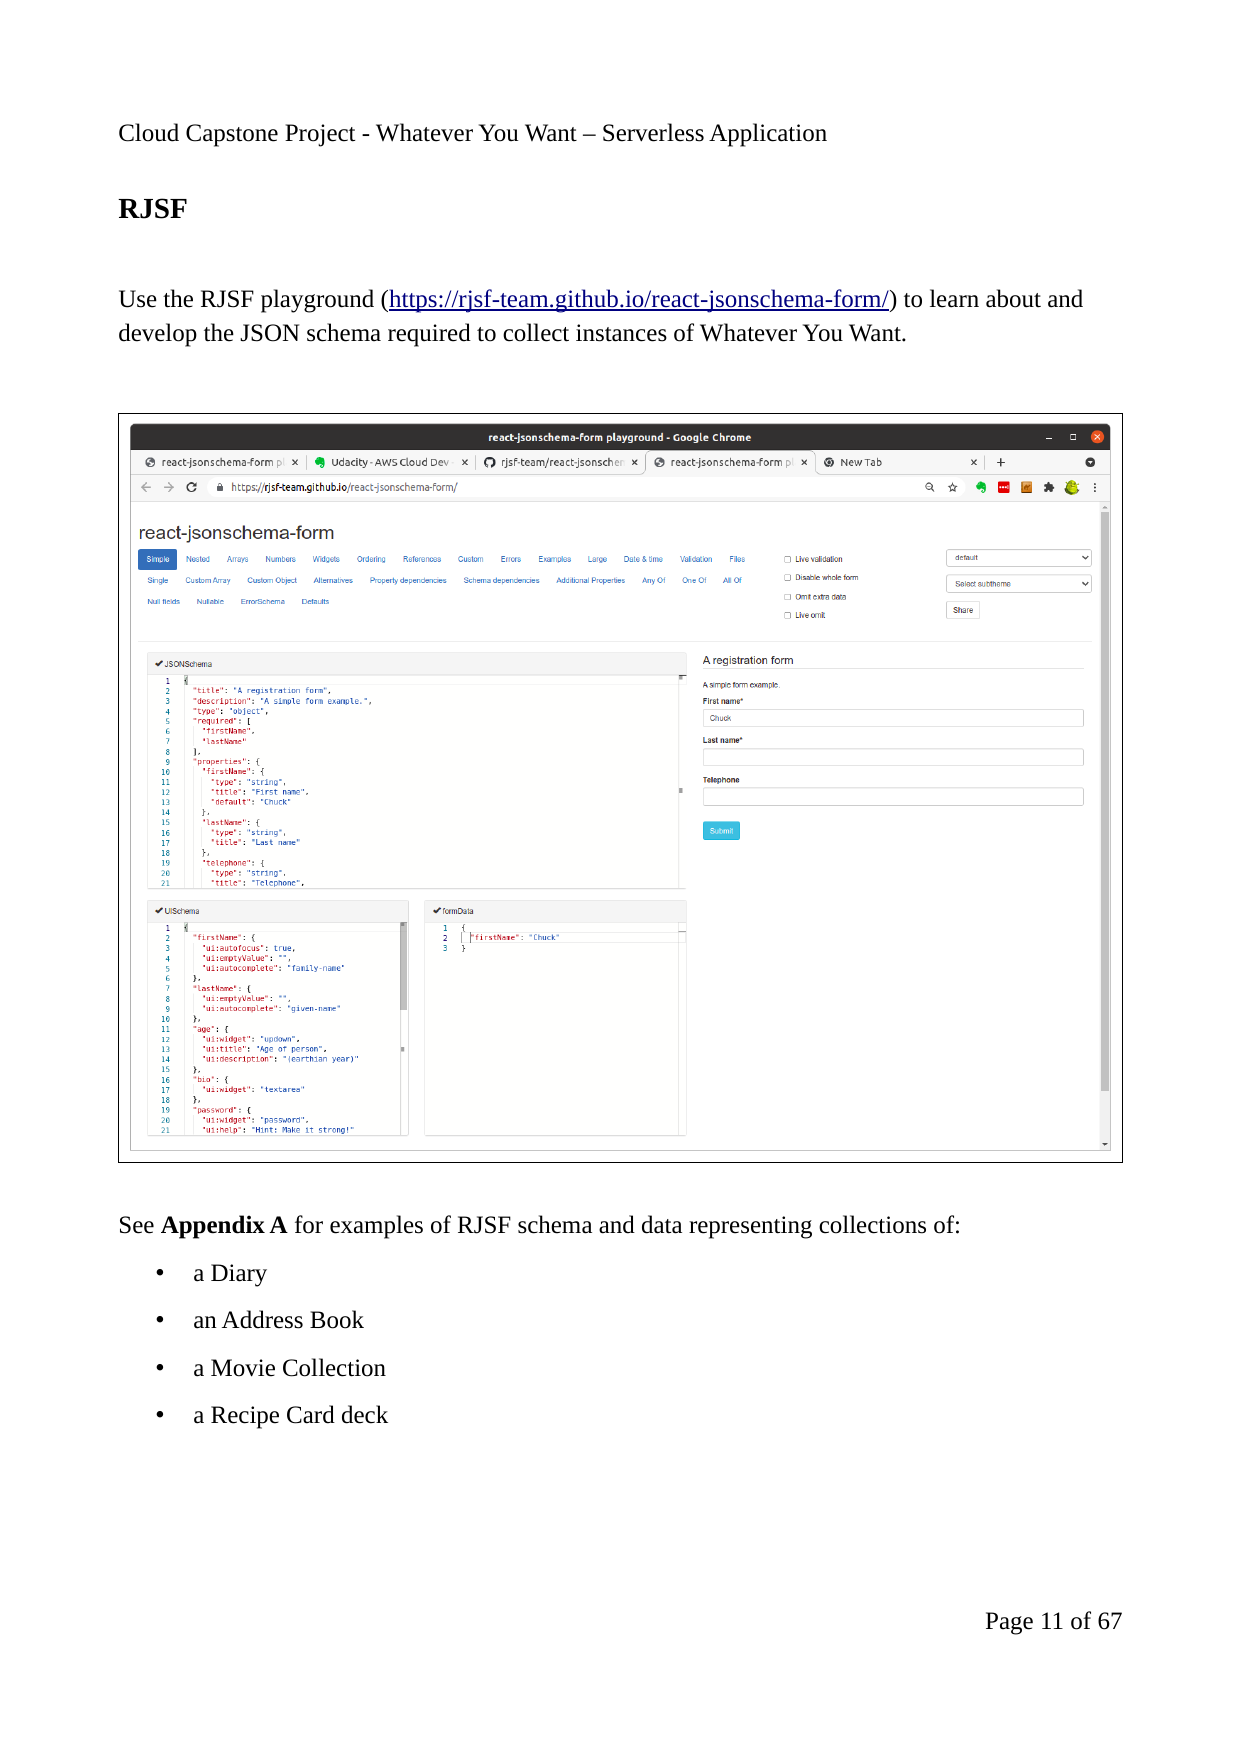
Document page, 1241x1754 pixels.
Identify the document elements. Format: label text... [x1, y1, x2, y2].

list a Movie Collection [156, 1353, 1122, 1382]
table_header [119, 414, 1122, 1162]
picture [123, 418, 1117, 1157]
subtitle RJSF [118, 191, 1122, 224]
list an Address Book [156, 1305, 1122, 1334]
text Use the RJSF playground (https://rjsf-team.github.io/react-jsonschema-form/) to learn about and develop the JSON schema required to collect instances of Whatever You Want. [118, 284, 1122, 346]
list a Diary [156, 1258, 1122, 1286]
text See Appendix A for examples of RJSF schema and data representing collections of: [118, 1210, 1122, 1239]
list a Recipe Card deck [156, 1400, 1122, 1429]
